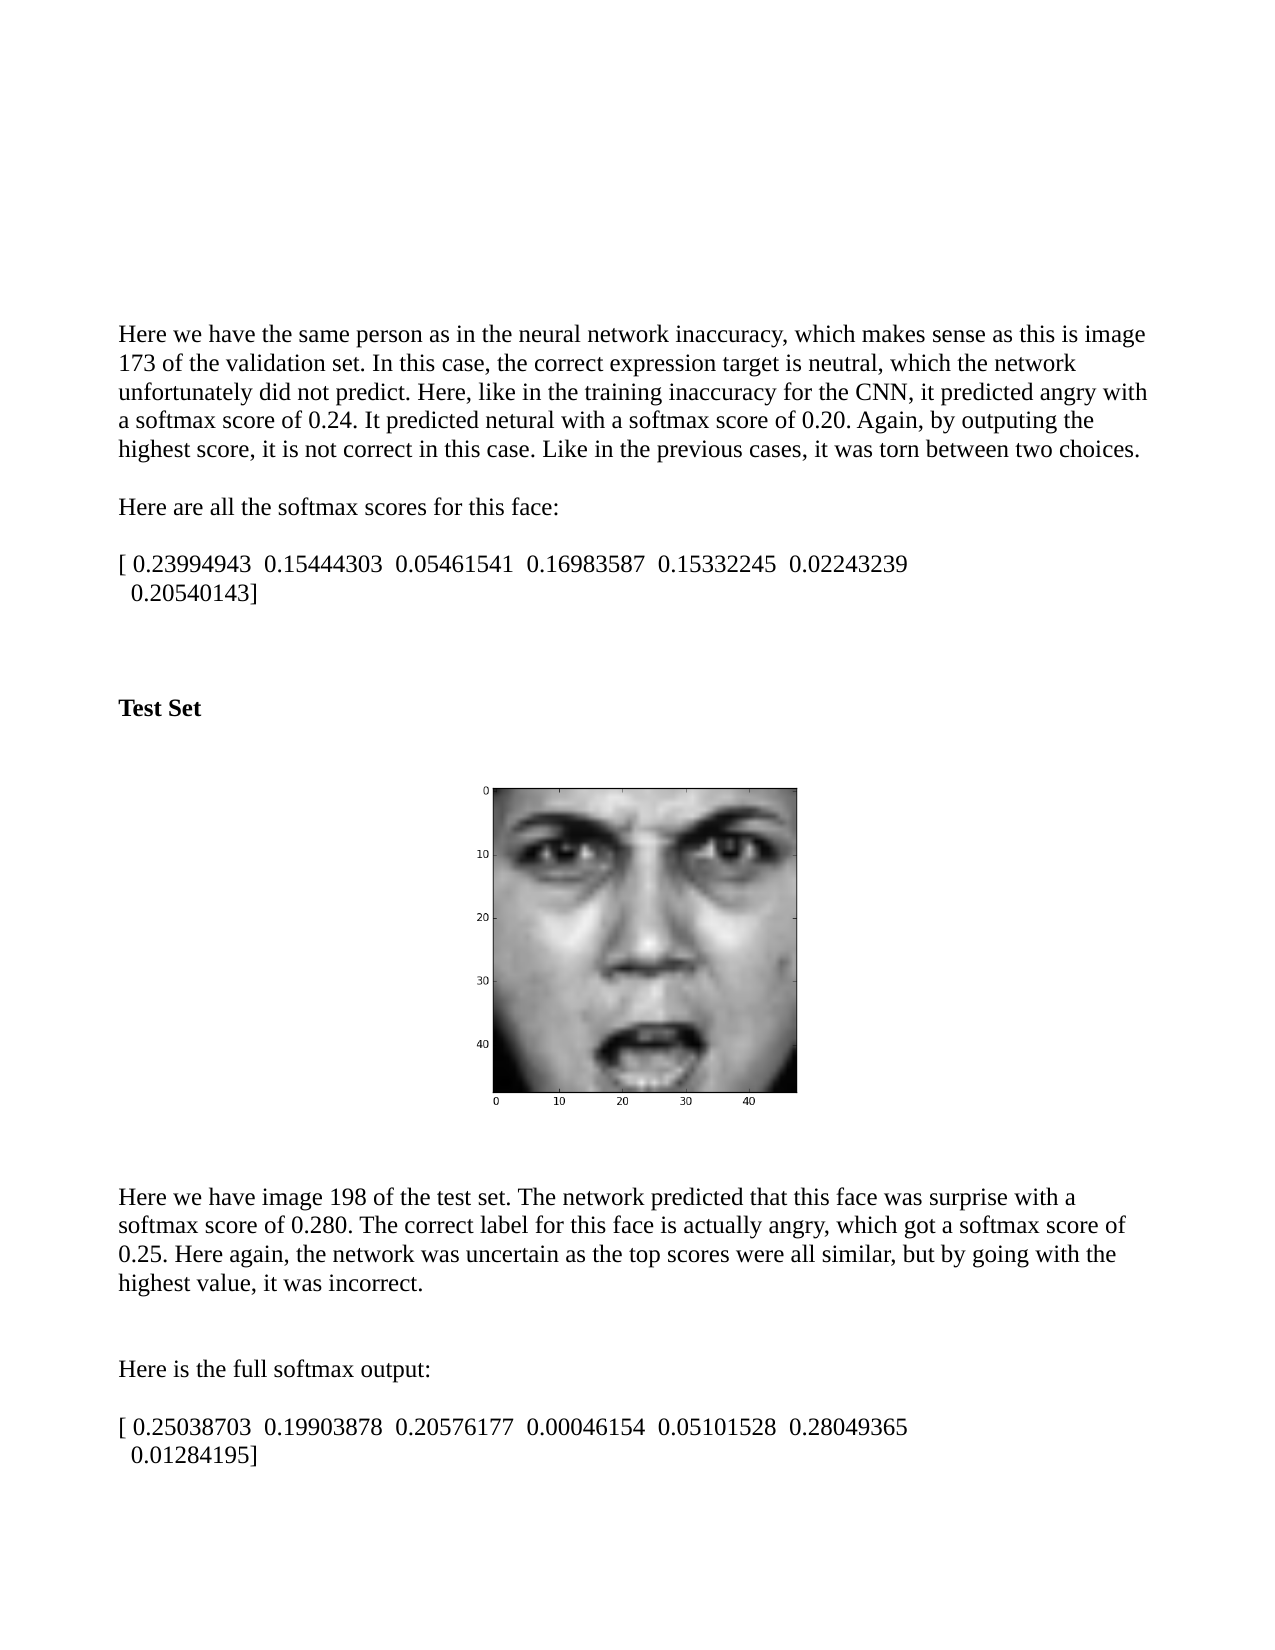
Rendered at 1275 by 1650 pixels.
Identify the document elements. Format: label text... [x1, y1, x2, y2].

text 0.20540143] [118, 578, 1157, 607]
text 0.01284195] [118, 1441, 1157, 1469]
text [ 0.23994943 0.15444303 0.05461541 0.16983587 0.15332245 0.02243239 [118, 549, 1157, 578]
text Here are all the softmax scores for this face: [118, 492, 1157, 521]
text Here we have image 198 of the test set. The network predicted that this face was surprise with a softmax score of 0.280. The correct label for this face is actually angry, which got a softmax score of 0.25. Here again, the network was uncertain as the top scores were all similar, but by going with the highest value, it was incorrect. [118, 1182, 1157, 1297]
text Here we have the same person as in the neural network inaccuracy, which makes sense as this is image 173 of the validation set. In this case, the correct expression target is neutral, which the network unfortunately did not predict. Here, like in the training inaccuracy for the CNN, it predicted angry with a softmax score of 0.24. It predicted netural with a softmax score of 0.20. Again, by outputing the highest score, it is not correct in this case. Like in the previous cases, it was torn between two choices. [118, 319, 1157, 463]
text Test Set [118, 693, 1157, 722]
text Here is the full softmax output: [118, 1354, 1157, 1383]
picture [385, 750, 891, 1130]
text [ 0.25038703 0.19903878 0.20576177 0.00046154 0.05101528 0.28049365 [118, 1412, 1157, 1441]
